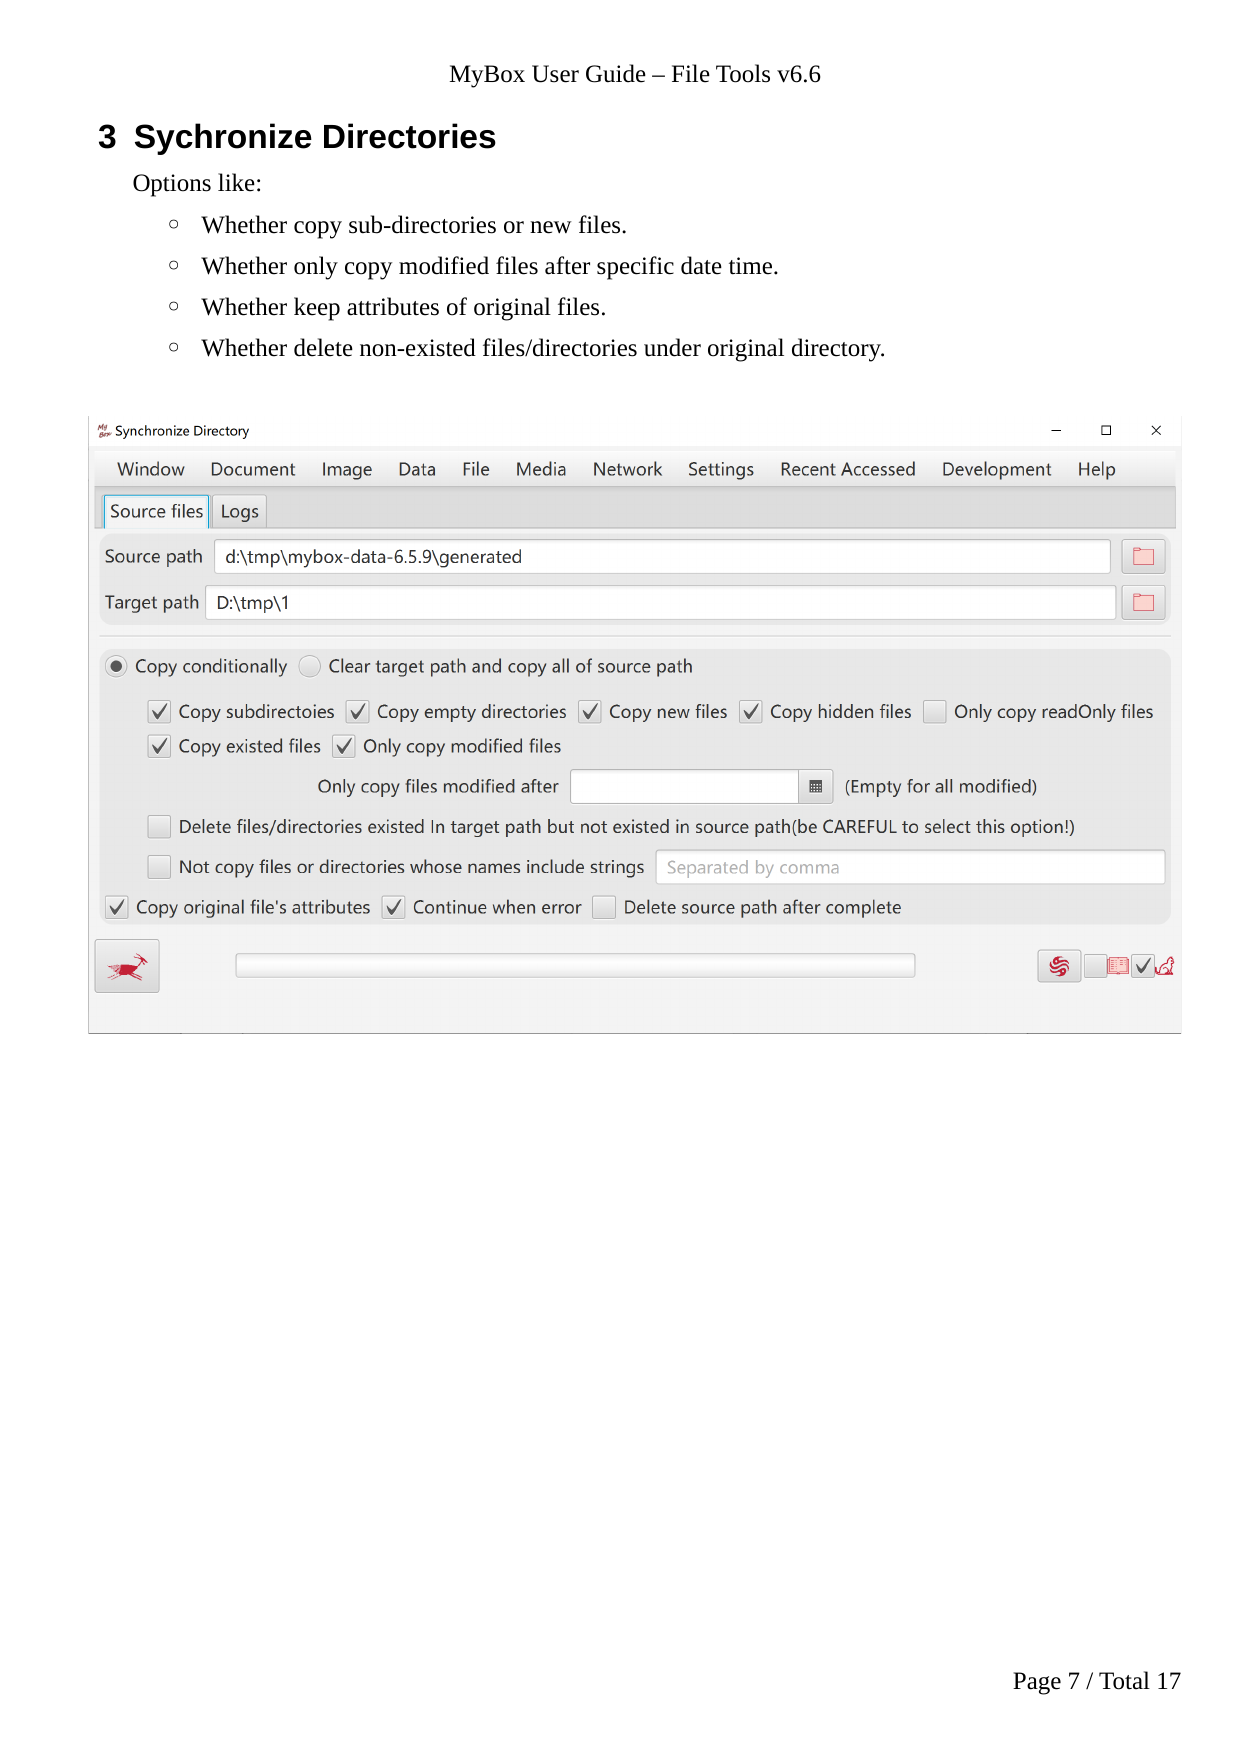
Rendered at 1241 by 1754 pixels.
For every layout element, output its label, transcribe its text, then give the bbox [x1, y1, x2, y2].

list Whether keep attributes of original files. [163, 292, 1181, 321]
list Whether delete non-existed files/directories under original directory. [163, 333, 1181, 362]
picture [88, 416, 1182, 1034]
text Options like: [88, 168, 1181, 197]
list Whether only copy modified files after specific date time. [163, 251, 1181, 280]
list Whether copy sub-directories or new files. [163, 210, 1181, 238]
subtitle Sychronize Directories [88, 117, 1181, 156]
